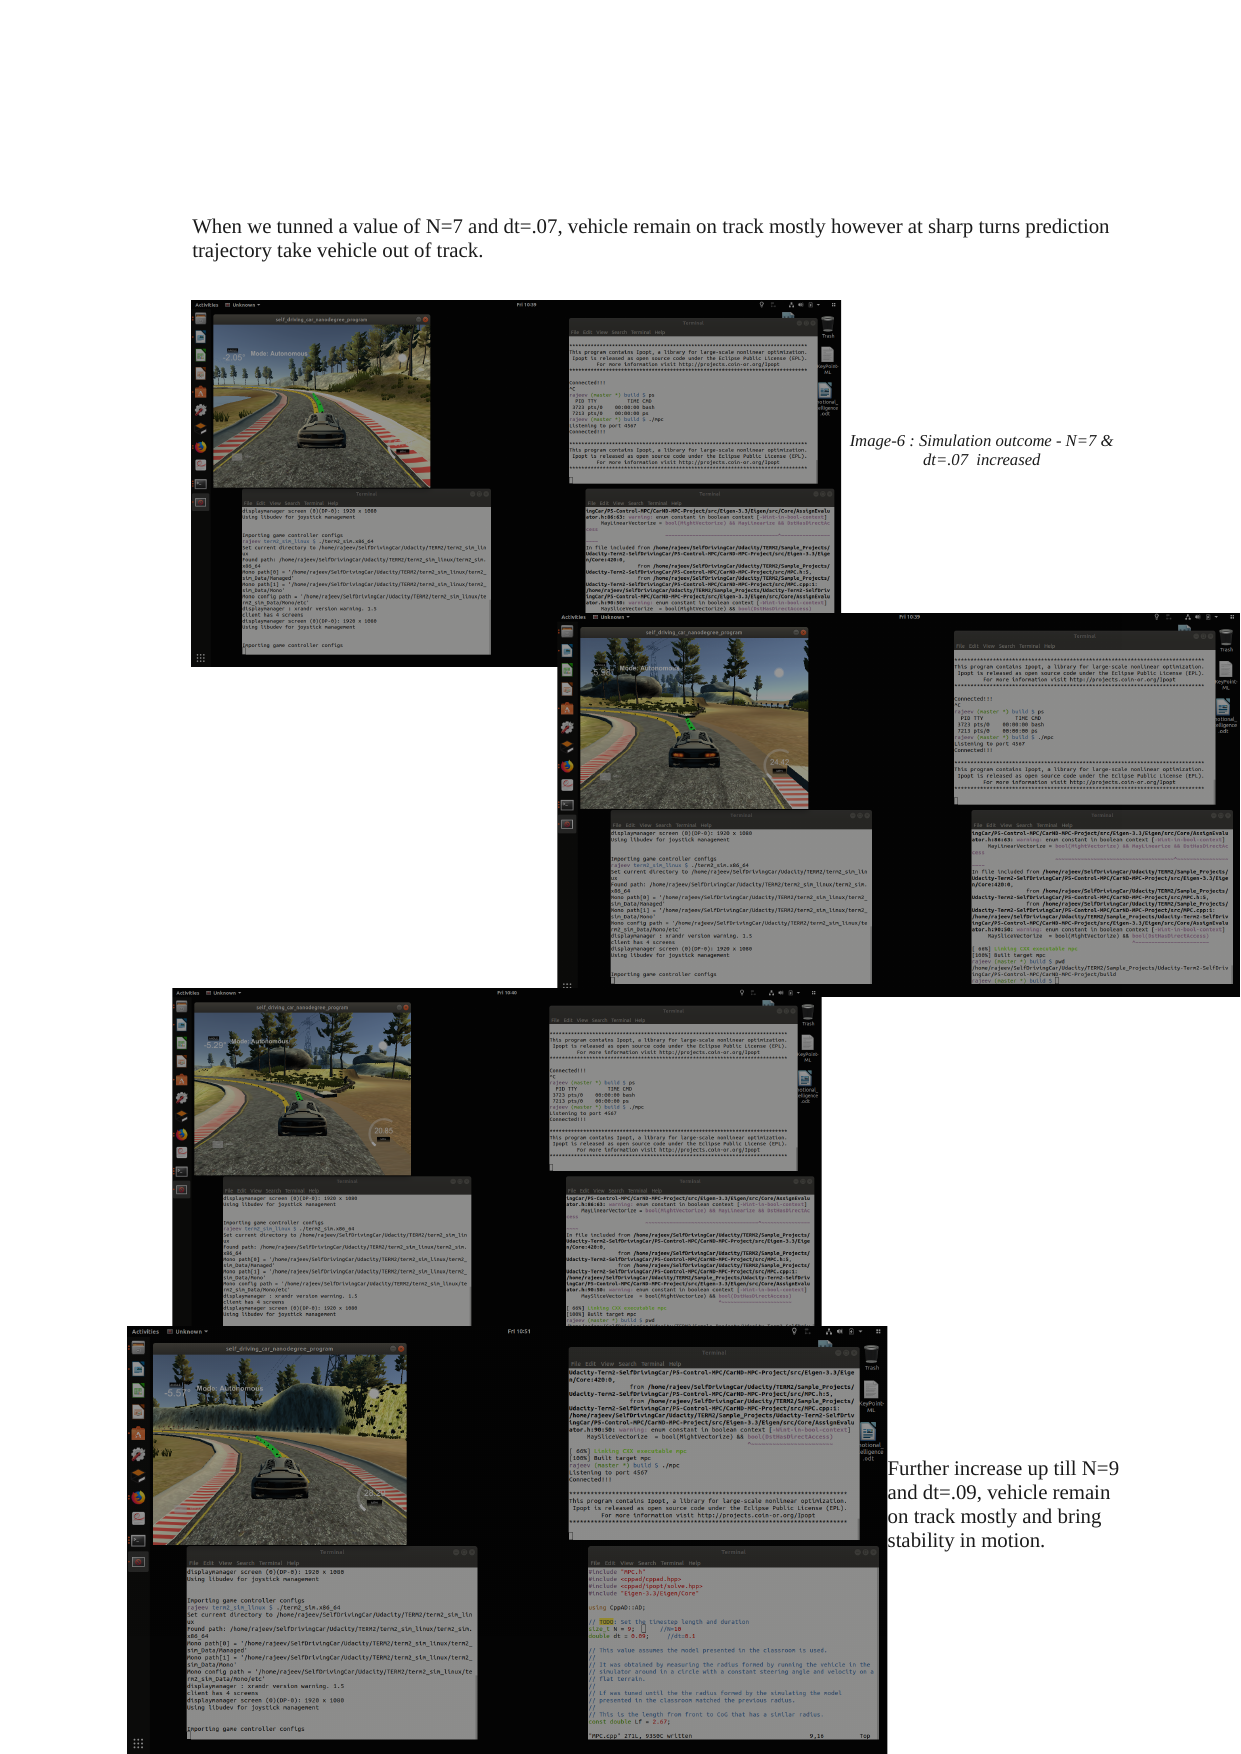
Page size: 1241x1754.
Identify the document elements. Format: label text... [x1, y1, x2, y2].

text When we tunned a value of N=7 and dt=.07, vehicle remain on track mostly however at sharp turns prediction trajectory take vehicle out of track. [192, 214, 1122, 262]
text Further increase up till N=9 and dt=.09, vehicle remain on track mostly and bring stability in motion. [888, 1456, 1122, 1552]
picture [127, 300, 1240, 1754]
text Image-6 : Simulation outcome - N=7 & dt=.07 increased [842, 431, 1122, 469]
text [118, 431, 191, 469]
